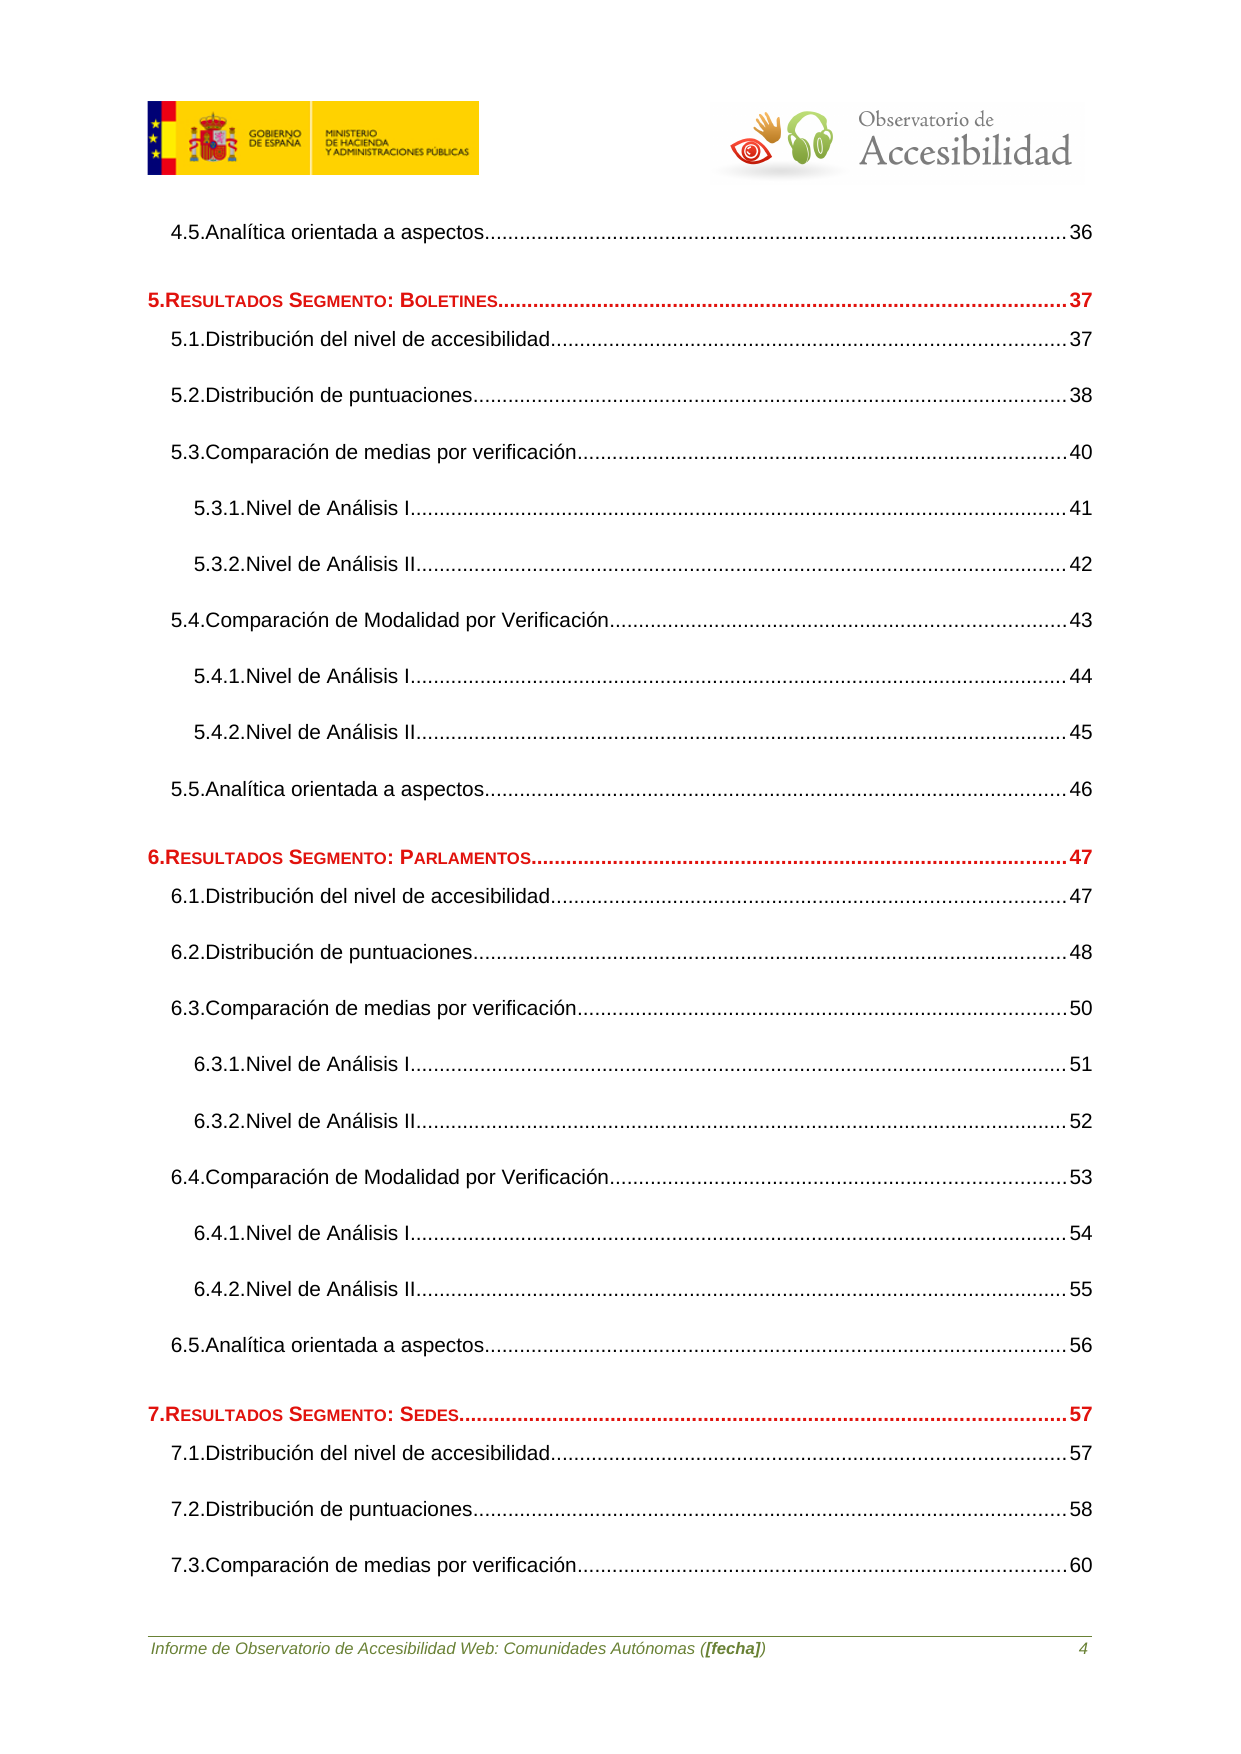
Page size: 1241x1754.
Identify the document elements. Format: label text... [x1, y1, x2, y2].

text 6.1.Distribución del nivel de accesibilidad 47 [171, 884, 1092, 908]
text 5.4.Comparación de Modalidad por Verificación 43 [171, 608, 1092, 632]
text 5.2.Distribución de puntuaciones 38 [171, 383, 1092, 407]
text 5.4.2.Nivel de Análisis II 45 [193, 720, 1092, 744]
picture [147, 101, 479, 175]
text 6.4.2.Nivel de Análisis II 55 [193, 1277, 1092, 1301]
picture [710, 102, 1086, 185]
text 6.3.Comparación de medias por verificación 50 [171, 996, 1092, 1020]
text 5.3.1.Nivel de Análisis I 41 [193, 496, 1092, 519]
text 6.4.1.Nivel de Análisis I 54 [193, 1221, 1092, 1245]
text 7.1.Distribución del nivel de accesibilidad 57 [171, 1441, 1092, 1464]
text 6.2.Distribución de puntuaciones 48 [171, 940, 1092, 964]
text 6.Resultados Segmento: Parlamentos 47 [148, 845, 1092, 869]
text 5.3.Comparación de medias por verificación 40 [171, 439, 1092, 463]
text 7.2.Distribución de puntuaciones 58 [171, 1497, 1092, 1521]
text 7.3.Comparación de medias por verificación 60 [171, 1553, 1092, 1577]
text 5.4.1.Nivel de Análisis I 44 [193, 664, 1092, 688]
text 4.5.Analítica orientada a aspectos 36 [171, 220, 1092, 244]
text 6.3.2.Nivel de Análisis II 52 [193, 1108, 1092, 1132]
text 5.5.Analítica orientada a aspectos 46 [171, 776, 1092, 800]
text 6.3.1.Nivel de Análisis I 51 [193, 1052, 1092, 1076]
text 5.3.2.Nivel de Análisis II 42 [193, 552, 1092, 576]
text 7.Resultados Segmento: Sedes 57 [148, 1402, 1092, 1426]
text 5.1.Distribución del nivel de accesibilidad 37 [171, 327, 1092, 351]
text 6.5.Analítica orientada a aspectos 56 [171, 1333, 1092, 1357]
text 6.4.Comparación de Modalidad por Verificación 53 [171, 1164, 1092, 1188]
text 5.Resultados Segmento: Boletines 37 [148, 288, 1092, 312]
